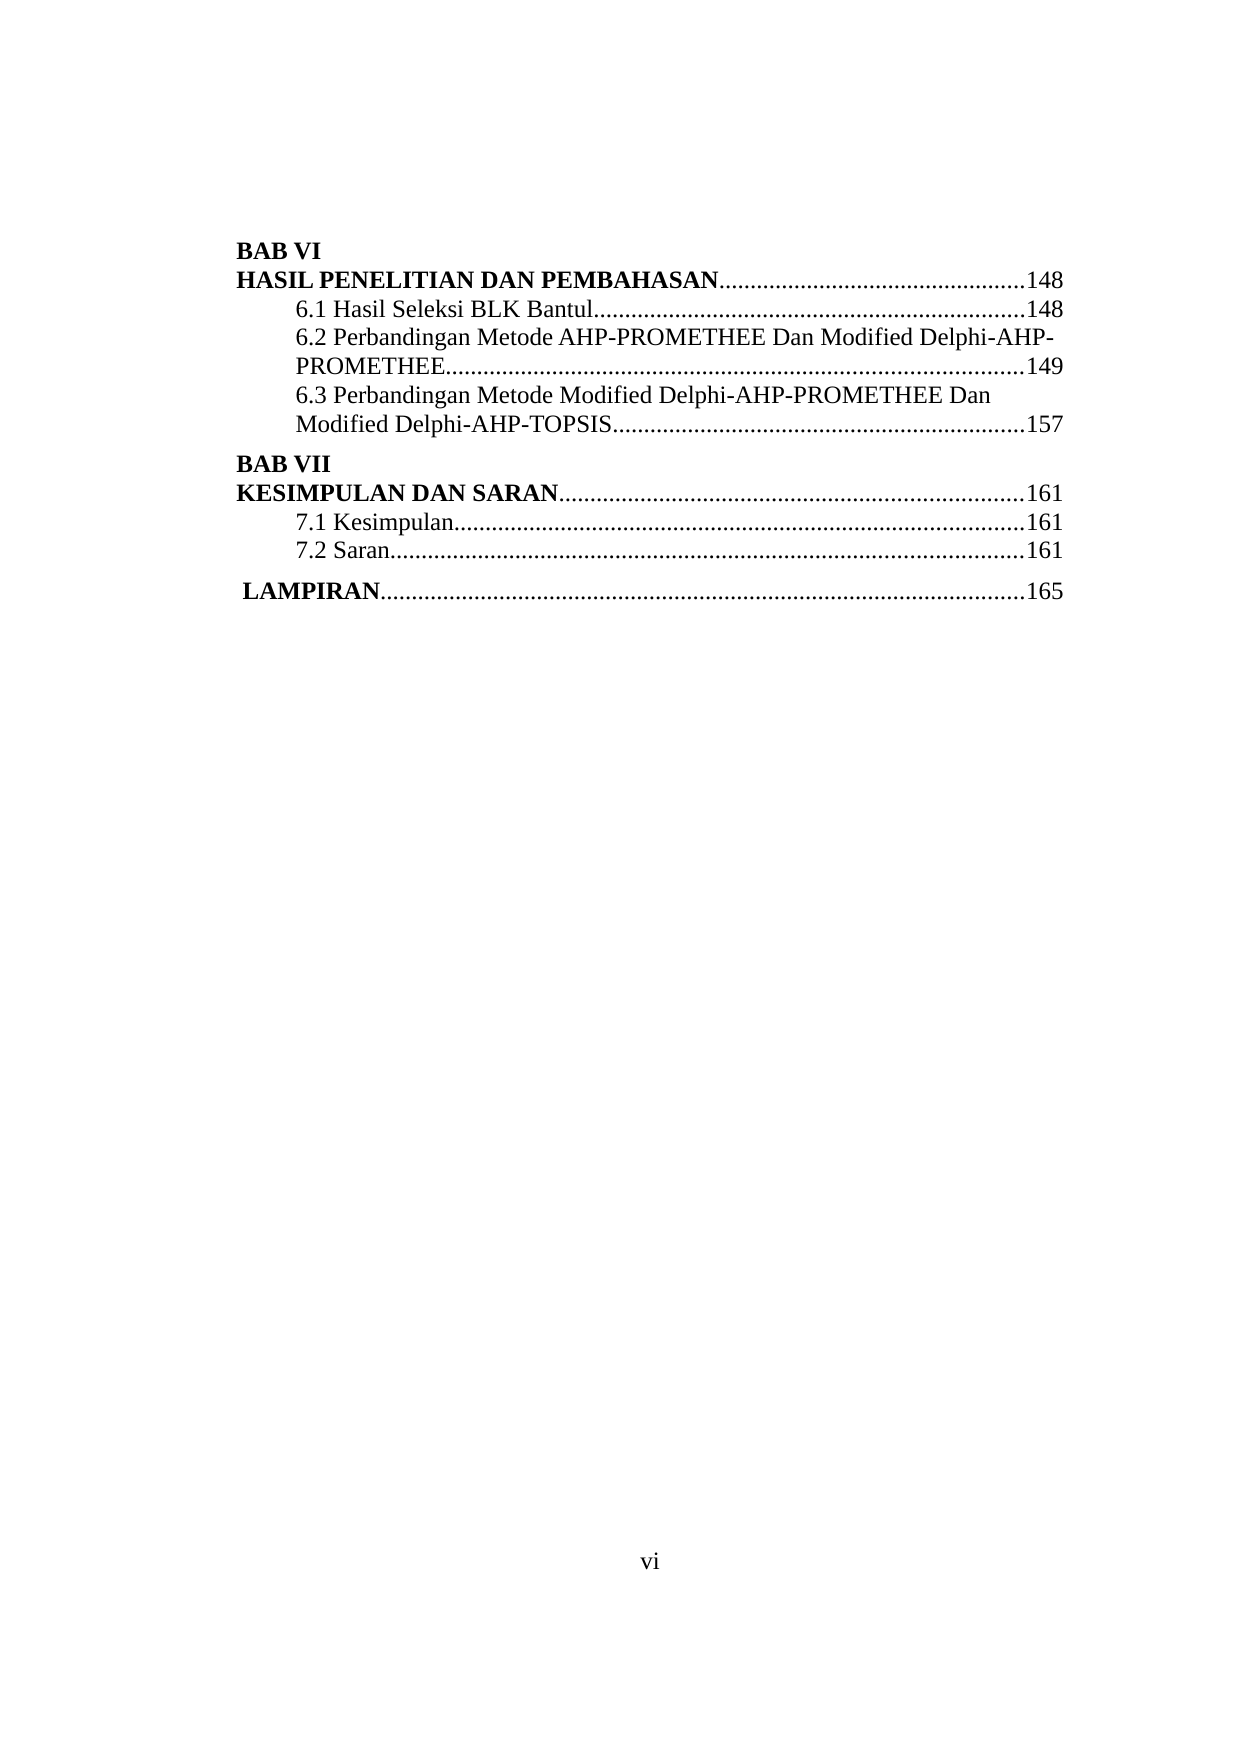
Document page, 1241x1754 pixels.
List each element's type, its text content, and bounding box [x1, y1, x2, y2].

text Bab VII KESIMPULAN dan saran 161 [236, 449, 1063, 507]
text Bab VI HASIL PENELITIAN DAN PEMBAHASAN 148 [236, 236, 1063, 294]
text 7.1 Kesimpulan 161 [295, 507, 1063, 536]
text 6.2 Perbandingan metode aHP-PROMETHEE dan Modified delphi-AHP-PROMETHEE 149 [295, 322, 1063, 380]
text 6.3 perbandingan metode Modified delphi-AHP-PROMETHEE dan Modified delphi-AHP-TOPSIS 157 [295, 380, 1063, 437]
text LAMPIRAN 165 [236, 576, 1063, 605]
text 6.1 Hasil Seleksi bLK Bantul 148 [295, 294, 1063, 322]
text 7.2 saran 161 [295, 536, 1063, 564]
